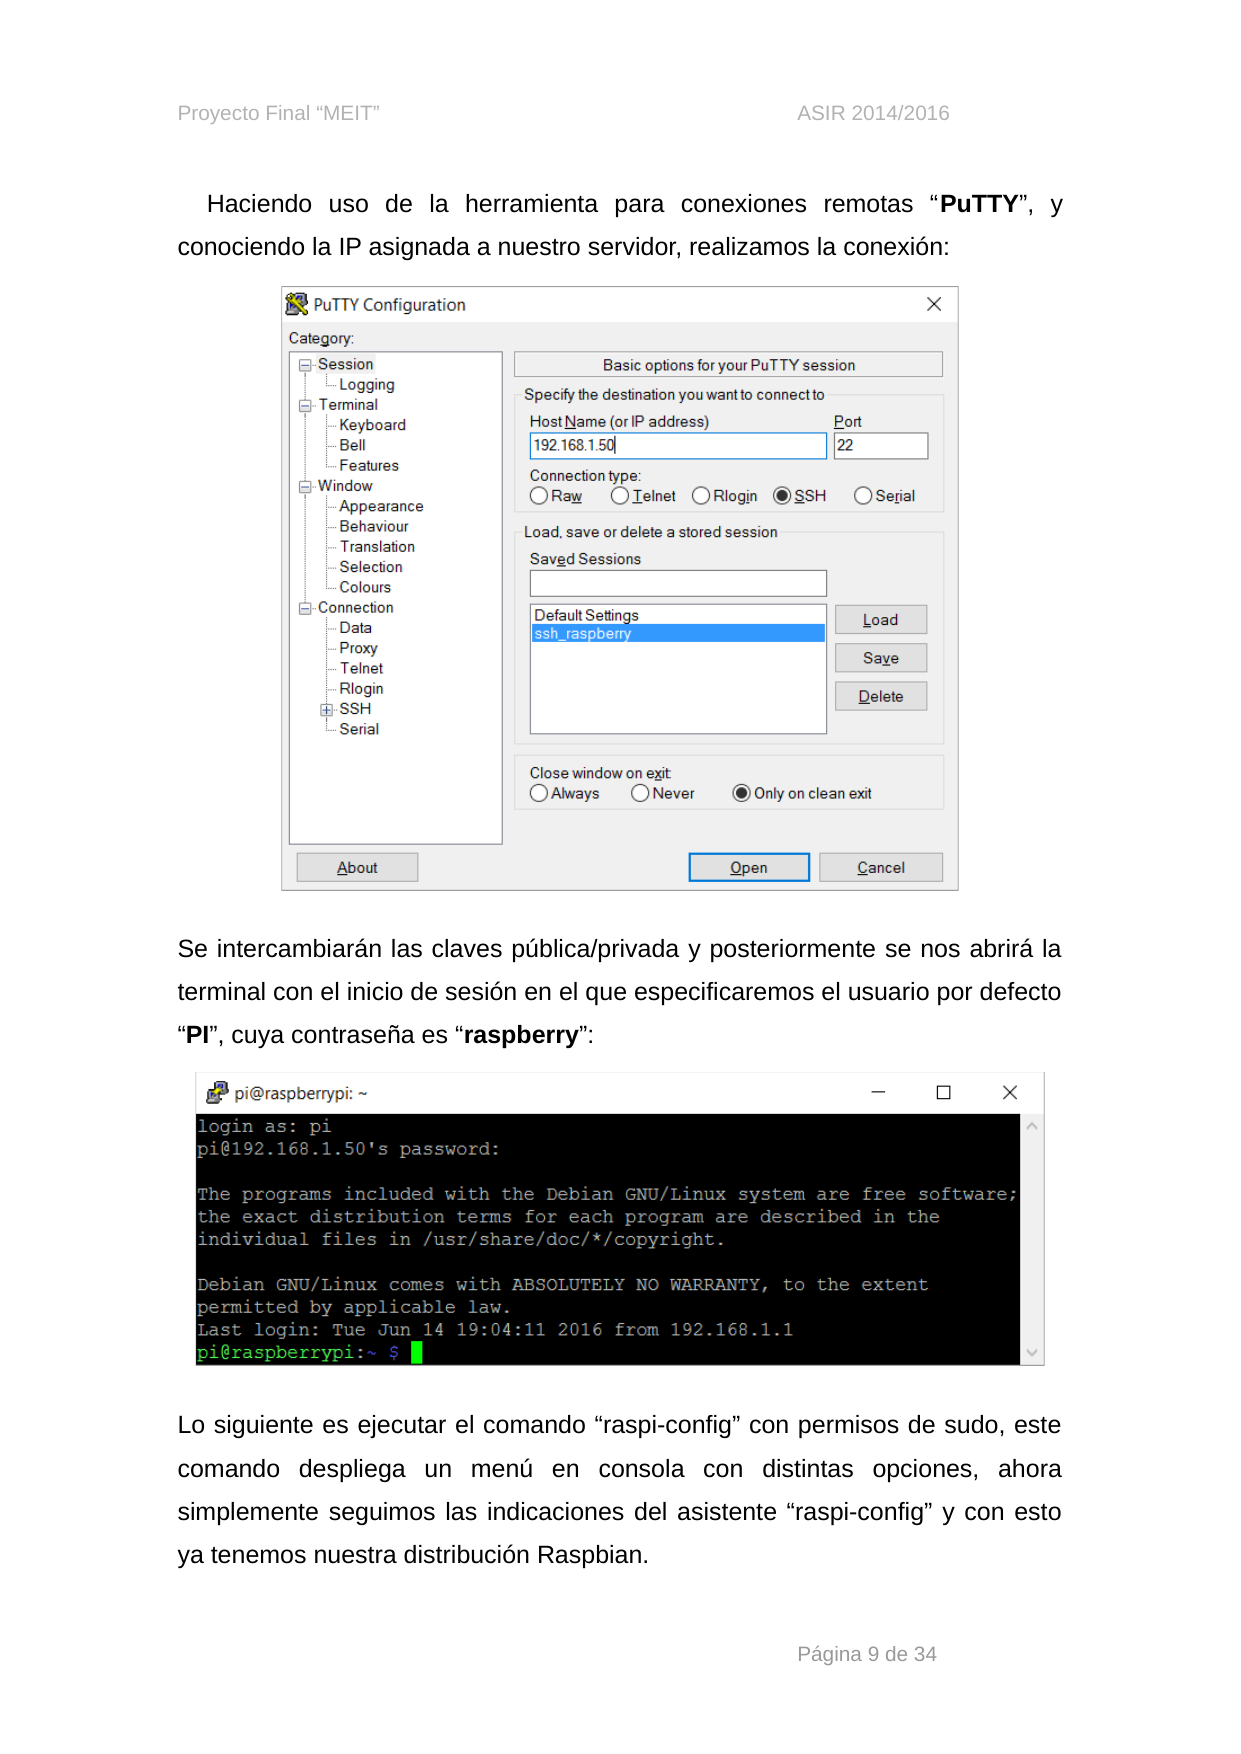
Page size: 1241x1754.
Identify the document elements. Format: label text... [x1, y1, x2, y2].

picture [195, 1072, 1045, 1366]
picture [281, 286, 959, 891]
text Haciendo uso de la herramienta para conexiones remotas “PuTTY”, y conociendo la IP asignada a nuestro servidor, realizamos la conexión: [177, 189, 1063, 261]
text Lo siguiente es ejecutar el comando “raspi-config” con permisos de sudo, este comando despliega un menú en consola con distintas opciones, ahora simplemente seguimos las indicaciones del asistente “raspi-config” y con esto ya tenemos nuestra distribución Raspbian. [177, 1411, 1063, 1569]
text Se intercambiarán las claves pública/privada y posteriormente se nos abrirá la terminal con el inicio de sesión en el que especificaremos el usuario por defecto “PI”, cuya contraseña es “raspberry”: [177, 934, 1063, 1049]
